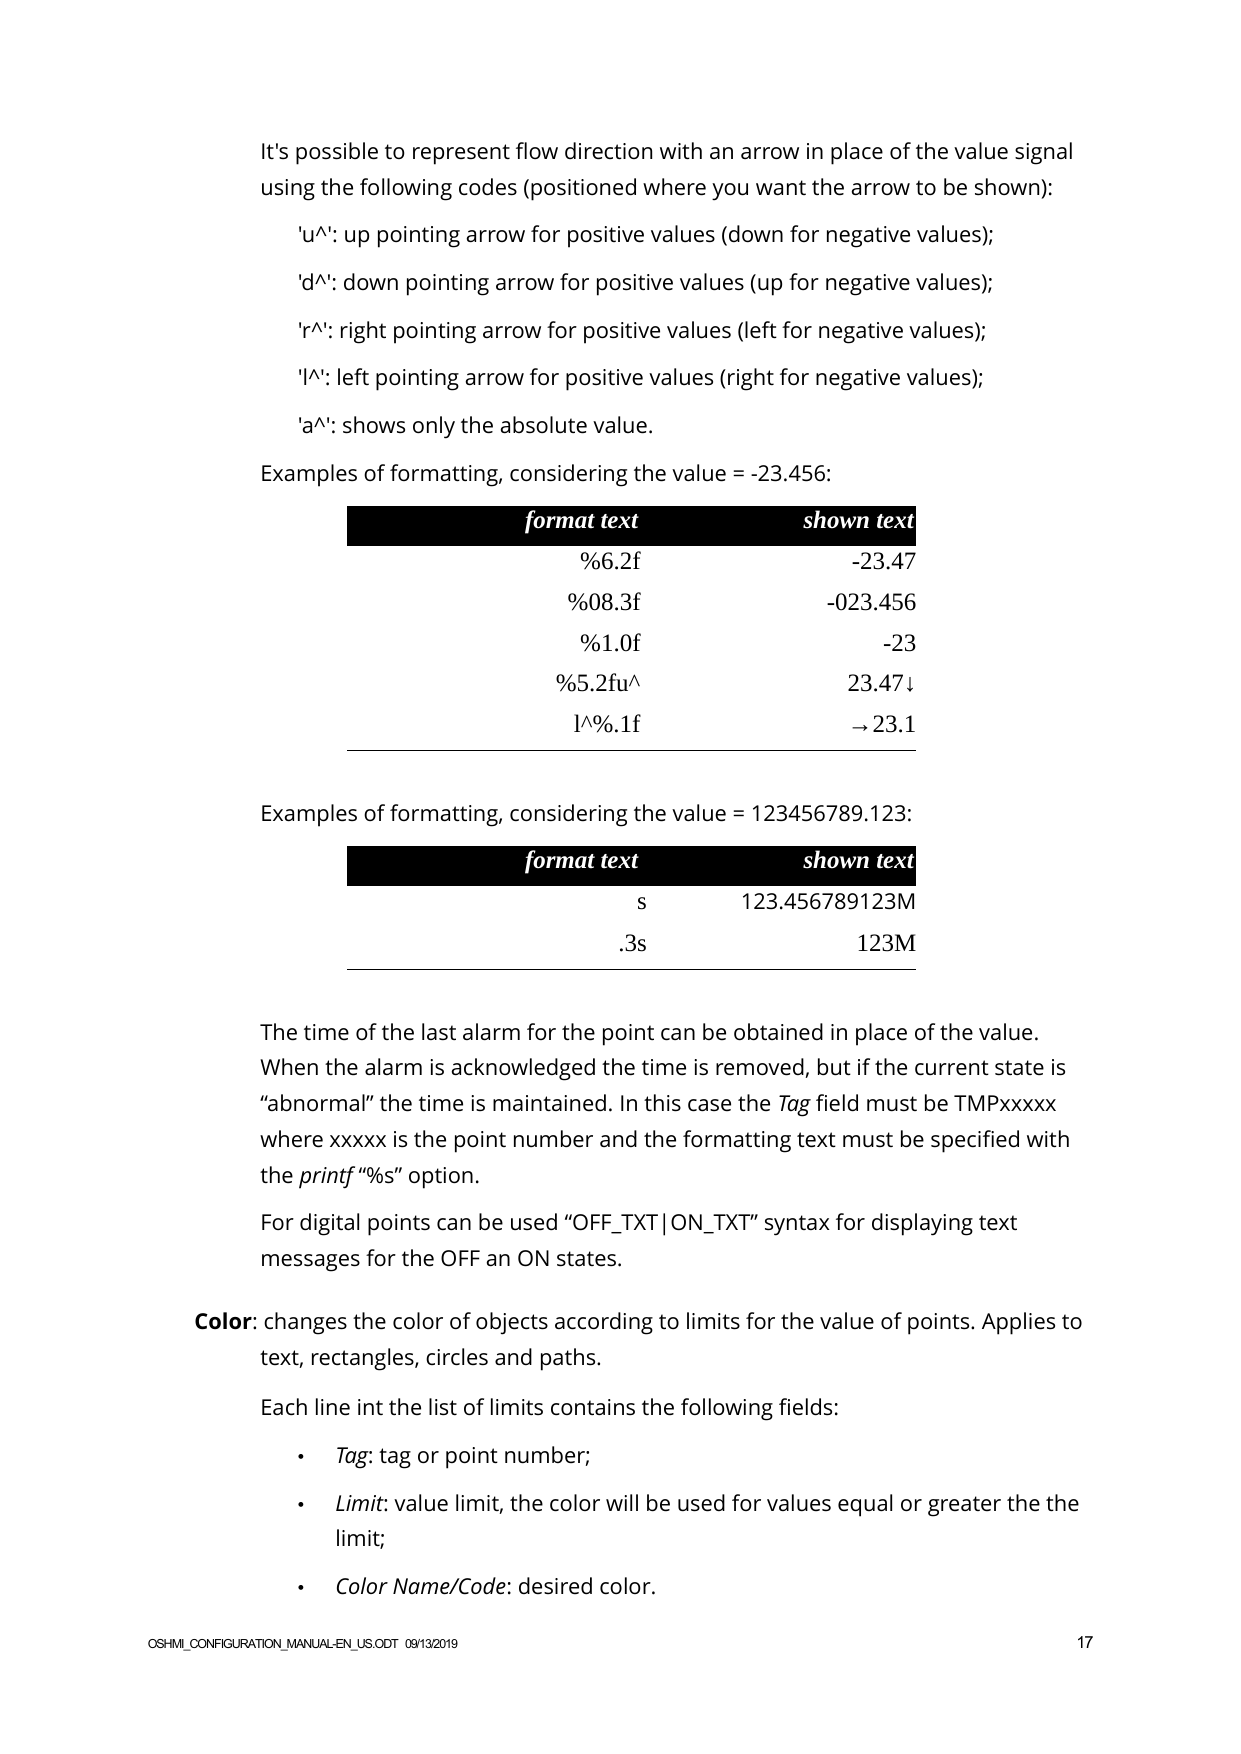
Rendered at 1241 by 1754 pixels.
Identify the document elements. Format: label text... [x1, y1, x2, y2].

table_cell %6.2f [347, 546, 646, 587]
text For digital points can be used “OFF_TXT|ON_TXT” syntax for displaying text messages for the OFF an ON states. [260, 1207, 1093, 1273]
table_cell s [347, 886, 646, 928]
table_cell %1.0f [347, 628, 646, 668]
text It's possible to represent flow direction with an arrow in place of the value signal using the following codes (positioned where you want the arrow to be shown): [260, 136, 1093, 201]
text 'r^': right pointing arrow for positive values (left for negative values); [260, 315, 1093, 344]
text The time of the last alarm for the point can be obtained in place of the value. When the alarm is acknowledged the time is removed, but if the current state is “abnormal” the time is maintained. In this case the Tag field must be TMPxxxxx where xxxxx is the point number and the formatting text must be specified with the printf “%s” option. [260, 1017, 1093, 1189]
text Each line int the list of limits contains the following fields: [260, 1392, 1093, 1422]
table_header shown text [646, 507, 916, 546]
table_cell %5.2fu^ [347, 669, 646, 709]
table_cell 123M [646, 928, 916, 969]
list Tag: tag or point number; [298, 1440, 1093, 1470]
table_cell %08.3f [347, 587, 646, 628]
list Limit: value limit, the color will be used for values equal or greater the the limit; [298, 1488, 1093, 1553]
table_cell -23.47 [646, 546, 916, 587]
text 'd^': down pointing arrow for positive values (up for negative values); [260, 267, 1093, 297]
list Color Name/Code: desired color. [298, 1571, 1093, 1601]
text Color: changes the color of objects according to limits for the value of points. Applies to text, rectangles, circles and paths. [194, 1306, 1093, 1371]
table_cell l^%.1f [347, 709, 646, 750]
table_header shown text [646, 847, 916, 886]
table_cell 23.47↓ [646, 669, 916, 709]
text 'l^': left pointing arrow for positive values (right for negative values); [260, 362, 1093, 392]
table_header format text [347, 507, 646, 546]
text Examples of formatting, considering the value = -23.456: [260, 458, 1093, 488]
text 'a^': shows only the absolute value. [260, 410, 1093, 440]
table_cell →23.1 [646, 709, 916, 750]
table_cell -23 [646, 628, 916, 668]
table_cell -023.456 [646, 587, 916, 628]
table_header format text [347, 847, 646, 886]
table_cell .3s [347, 928, 646, 969]
text 'u^': up pointing arrow for positive values (down for negative values); [260, 219, 1093, 249]
table_cell 123.456789123M [646, 886, 916, 928]
text Examples of formatting, considering the value = 123456789.123: [260, 798, 1093, 828]
